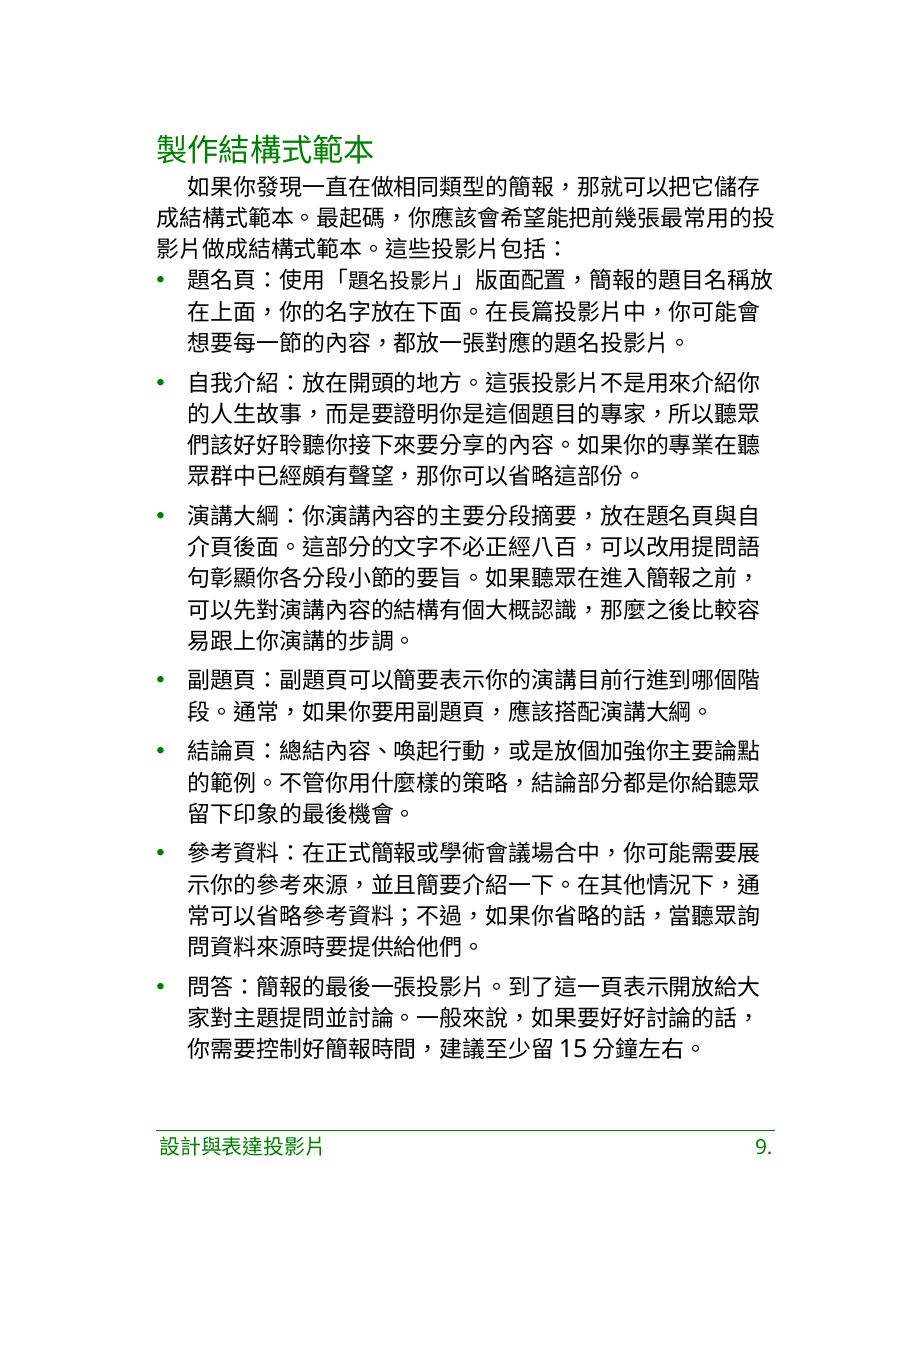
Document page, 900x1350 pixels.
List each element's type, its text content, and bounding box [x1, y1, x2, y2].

list 參考資料：在正式簡報或學術會議場合中，你可能需要展示你的參考來源，並且簡要介紹一下。在其他情況下，通常可以省略參考資料；不過，如果你省略的話，當聽眾詢問資料來源時要提供給他們。 [156, 837, 775, 962]
list 自我介紹：放在開頭的地方。這張投影片不是用來介紹你的人生故事，而是要證明你是這個題目的專家，所以聽眾們該好好聆聽你接下來要分享的內容。如果你的專業在聽眾群中已經頗有聲望，那你可以省略這部份。 [156, 366, 775, 491]
list 演講大綱：你演講內容的主要分段摘要，放在題名頁與自介頁後面。這部分的文字不必正經八百，可以改用提問語句彰顯你各分段小節的要旨。如果聽眾在進入簡報之前，可以先對演講內容的結構有個大概認識，那麼之後比較容易跟上你演講的步調。 [156, 499, 775, 656]
list 結論頁：總結內容、喚起行動，或是放個加強你主要論點的範例。不管你用什麼樣的策略，結論部分都是你給聽眾留下印象的最後機會。 [156, 735, 775, 828]
list 問答：簡報的最後一張投影片。到了這一頁表示開放給大家對主題提問並討論。一般來說，如果要好好討論的話，你需要控制好簡報時間，建議至少留15分鐘左右。 [156, 970, 775, 1064]
list 題名頁：使用「題名投影片」版面配置，簡報的題目名稱放在上面，你的名字放在下面。在長篇投影片中，你可能會想要每一節的內容，都放一張對應的題名投影片。 [156, 264, 775, 358]
list 副題頁：副題頁可以簡要表示你的演講目前行進到哪個階段。通常，如果你要用副題頁，應該搭配演講大綱。 [156, 664, 775, 726]
text 如果你發現一直在做相同類型的簡報，那就可以把它儲存成結構式範本。最起碼，你應該會希望能把前幾張最常用的投影片做成結構式範本。這些投影片包括： [156, 170, 775, 264]
subtitle 製作結構式範本 [156, 125, 775, 170]
